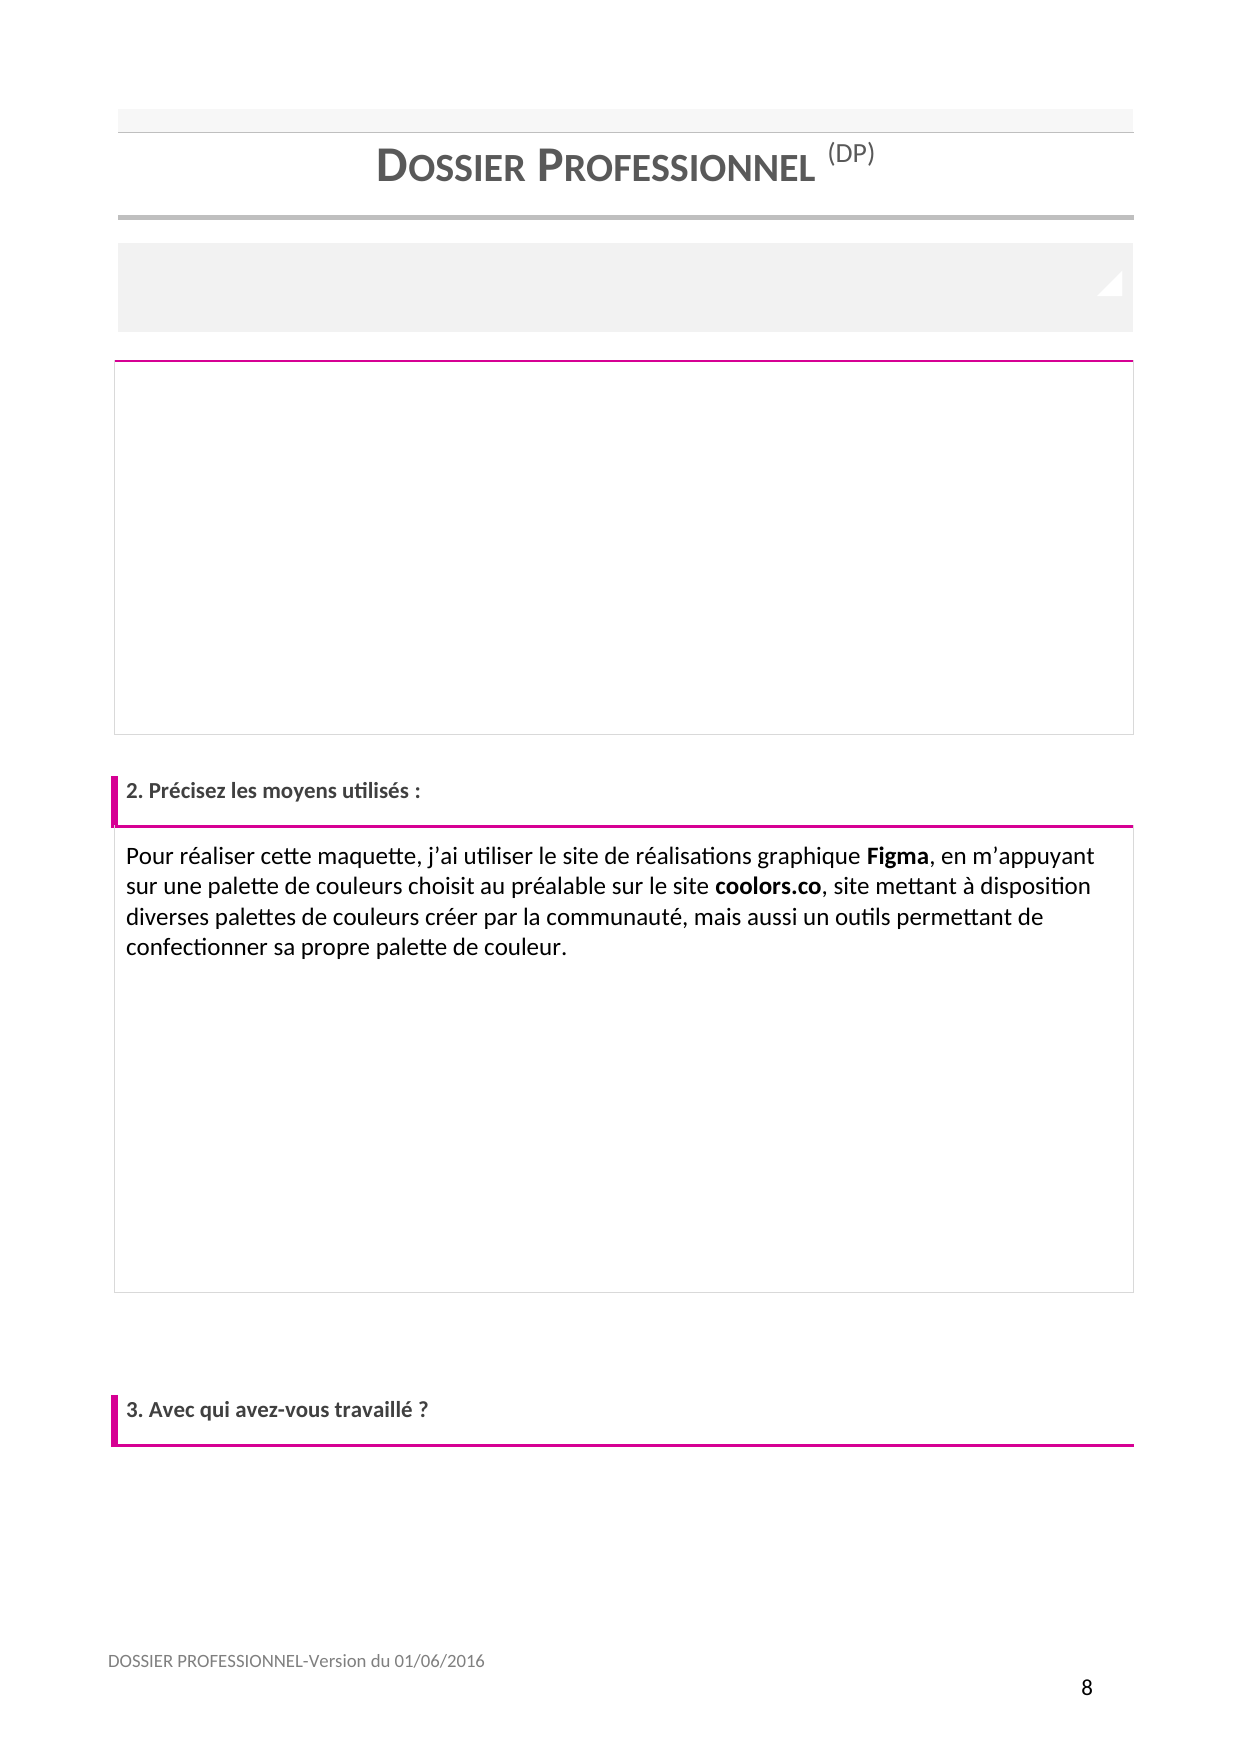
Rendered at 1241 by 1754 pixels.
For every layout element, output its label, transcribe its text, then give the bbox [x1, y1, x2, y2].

table_cell 3. Avec qui avez-vous travaillé ? [118, 1395, 1133, 1444]
table_cell 2. Précisez les moyens utilisés : [118, 776, 1133, 825]
table_cell [115, 1293, 1133, 1395]
table_cell [115, 362, 1133, 734]
table_cell Pour réaliser cette maquette, j’ai utiliser le site de réalisations graphique Figma, en m’appuyant sur une palette de couleurs choisit au préalable sur le site coolors.co, site mettant à disposition diverses palettes de couleurs créer par la communauté, mais aussi un outils permettant de confectionner sa propre palette de couleur. [115, 828, 1133, 1292]
table_cell [115, 735, 1133, 776]
